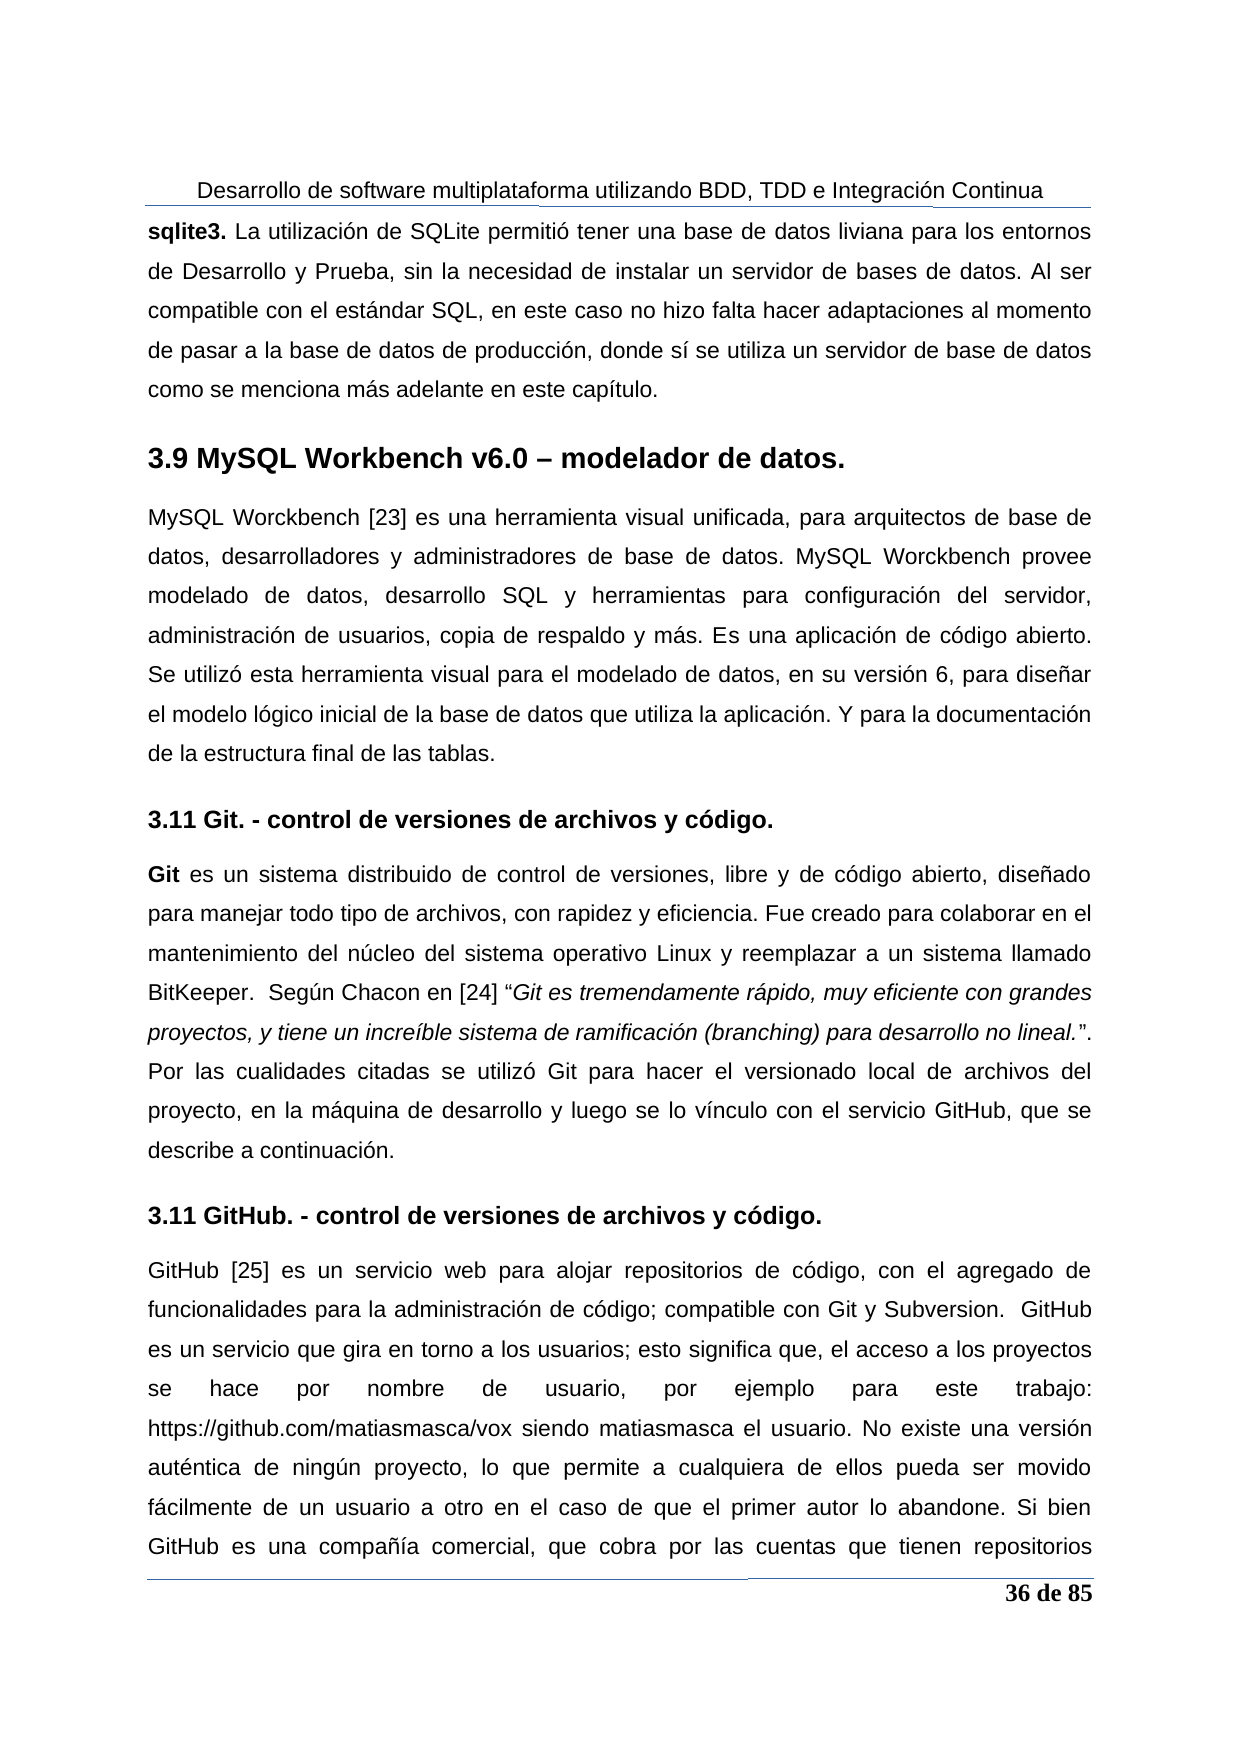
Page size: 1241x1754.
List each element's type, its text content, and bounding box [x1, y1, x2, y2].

subtitle 3.9 MySQL Workbench v6.0 – modelador de datos. [148, 441, 1093, 474]
text sqlite3. La utilización de SQLite permitió tener una base de datos liviana para los entornos de Desarrollo y Prueba, sin la necesidad de instalar un servidor de bases de datos. Al ser compatible con el estándar SQL, en este caso no hizo falta hacer adaptaciones al momento de pasar a la base de datos de producción, donde sí se utiliza un servidor de base de datos como se menciona más adelante en este capítulo. [148, 218, 1093, 403]
text GitHub [25] es un servicio web para alojar repositorios de código, con el agregado de funcionalidades para la administración de código; compatible con Git y Subversion. GitHub es un servicio que gira en torno a los usuarios; esto significa que, el acceso a los proyectos se hace por nombre de usuario, por ejemplo para este trabajo: https://github.com/matiasmasca/vox siendo matiasmasca el usuario. No existe una versión auténtica de ningún proyecto, lo que permite a cualquiera de ellos pueda ser movido fácilmente de un usuario a otro en el caso de que el primer autor lo abandone. Si bien GitHub es una compañía comercial, que cobra por las cuentas que tienen repositorios [148, 1257, 1093, 1560]
subtitle 3.11 GitHub. - control de versiones de archivos y código. [148, 1201, 1093, 1230]
text MySQL Worckbench [23] es una herramienta visual unificada, para arquitectos de base de datos, desarrolladores y administradores de base de datos. MySQL Worckbench provee modelado de datos, desarrollo SQL y herramientas para configuración del servidor, administración de usuarios, copia de respaldo y más. Es una aplicación de código abierto. Se utilizó esta herramienta visual para el modelado de datos, en su versión 6, para diseñar el modelo lógico inicial de la base de datos que utiliza la aplicación. Y para la documentación de la estructura final de las tablas. [148, 503, 1093, 767]
text Git es un sistema distribuido de control de versiones, libre y de código abierto, diseñado para manejar todo tipo de archivos, con rapidez y eficiencia. Fue creado para colaborar en el mantenimiento del núcleo del sistema operativo Linux y reemplazar a un sistema llamado BitKeeper. Según Chacon en [24] “Git es tremendamente rápido, muy eficiente con grandes proyectos, y tiene un increíble sistema de ramificación (branching) para desarrollo no lineal.”. Por las cualidades citadas se utilizó Git para hacer el versionado local de archivos del proyecto, en la máquina de desarrollo y luego se lo vínculo con el servicio GitHub, que se describe a continuación. [148, 861, 1093, 1163]
subtitle 3.11 Git. - control de versiones de archivos y código. [148, 805, 1093, 834]
